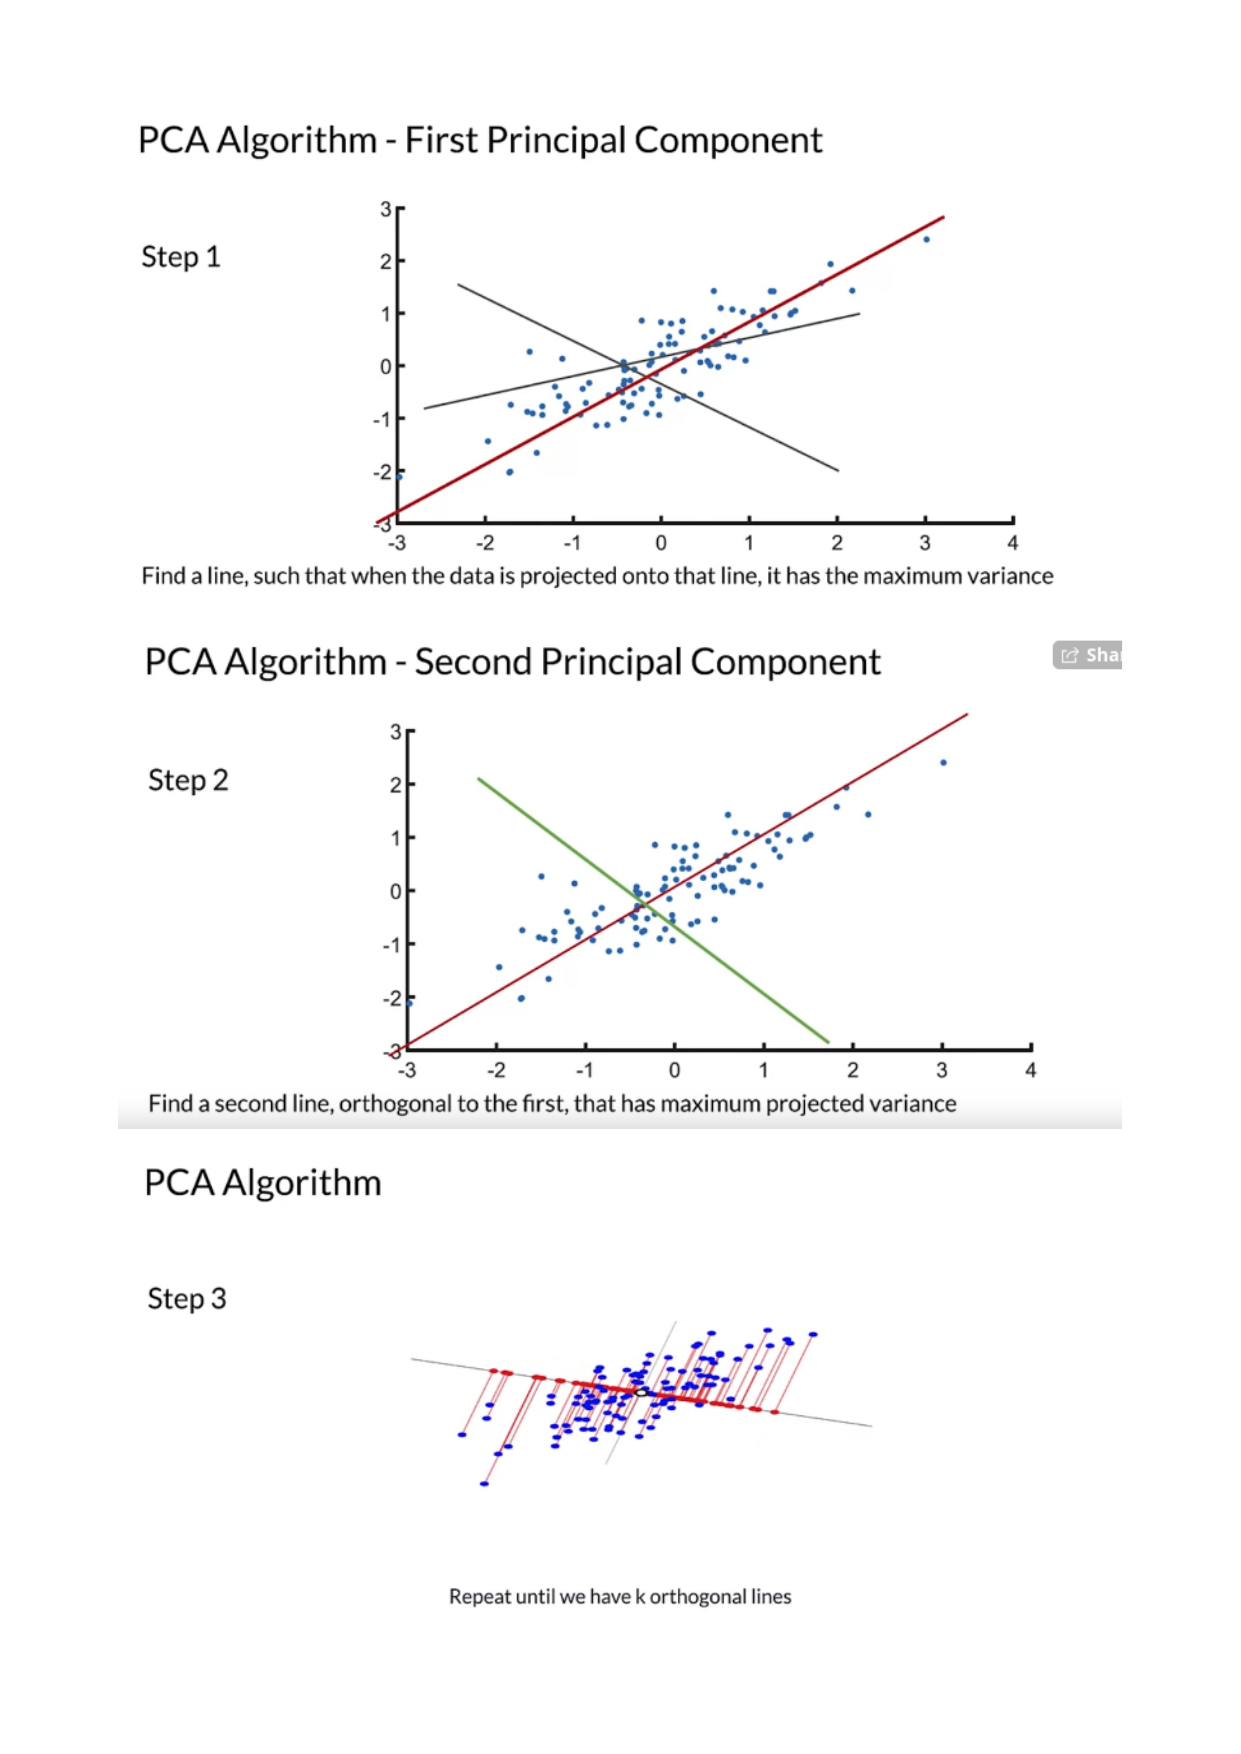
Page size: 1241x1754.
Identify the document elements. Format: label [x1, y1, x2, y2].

picture [118, 1157, 1123, 1624]
picture [118, 634, 1123, 1129]
picture [118, 118, 1123, 606]
